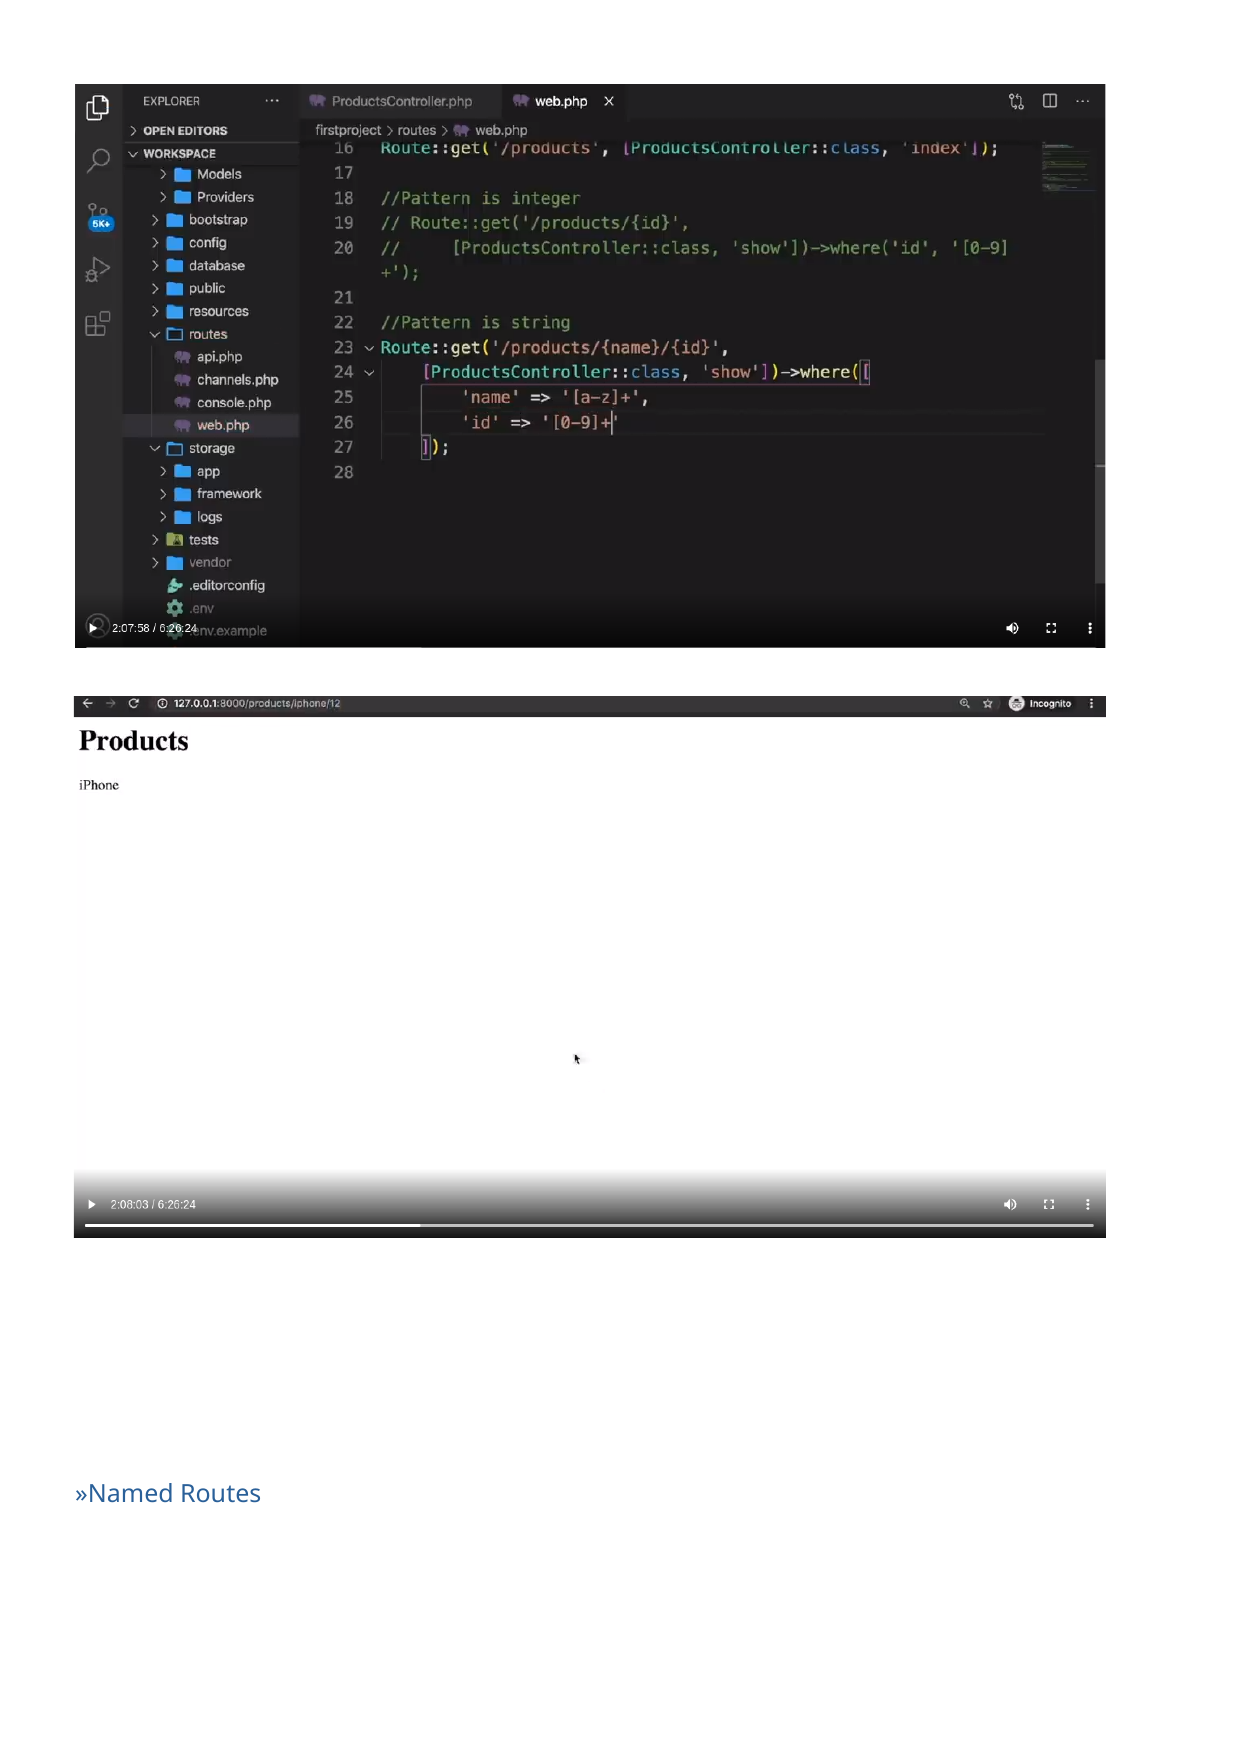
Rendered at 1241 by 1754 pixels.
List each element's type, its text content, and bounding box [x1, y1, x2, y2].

text »Named Routes [75, 1476, 1165, 1510]
picture [73, 696, 1106, 1238]
picture [75, 84, 1106, 648]
